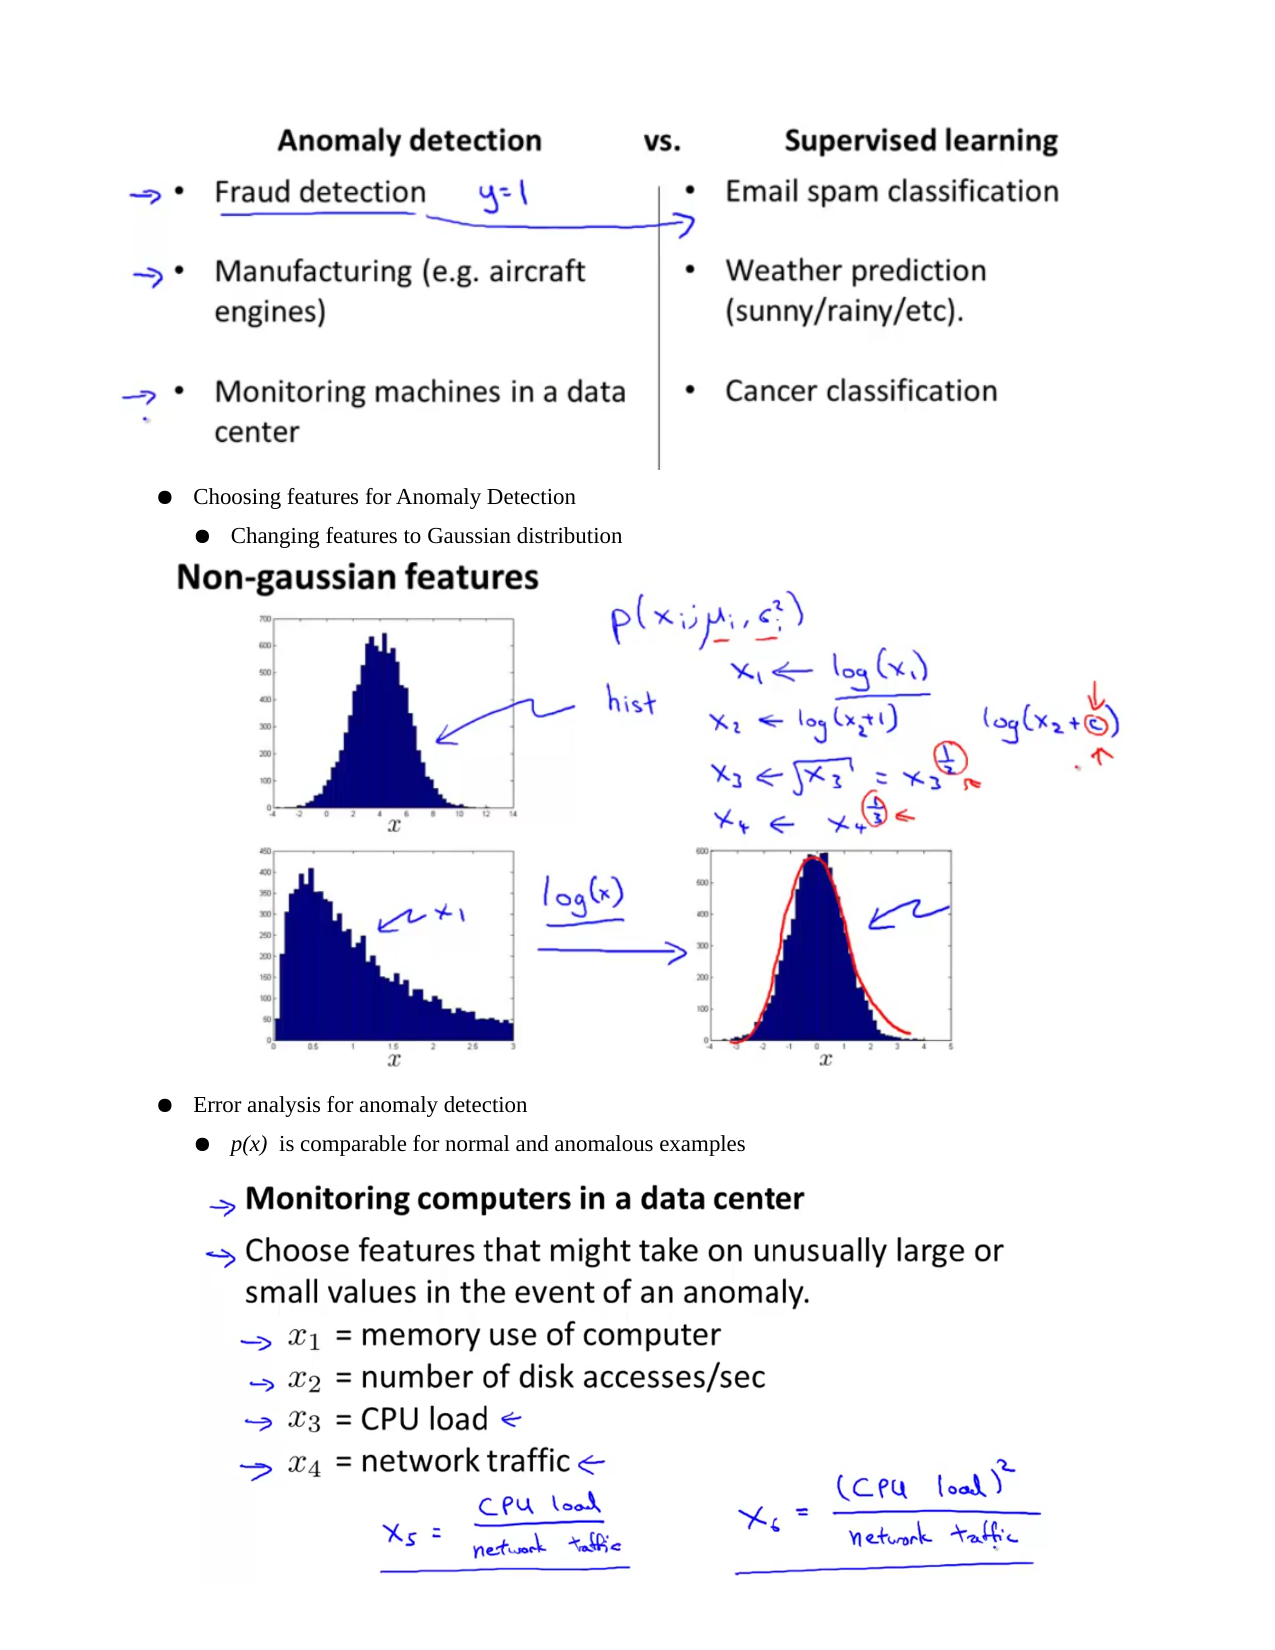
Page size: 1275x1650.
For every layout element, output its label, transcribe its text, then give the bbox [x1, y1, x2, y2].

picture [199, 1177, 1060, 1582]
list p(x) is comparable for normal and anomalous examples [193, 1131, 1157, 1157]
picture [165, 562, 1130, 1078]
list Changing features to Gaussian distribution [193, 523, 1157, 549]
list Error analysis for anomaly detection [156, 562, 1157, 1117]
picture [118, 118, 1157, 470]
list Choosing features for Anomaly Detection [156, 470, 1157, 509]
